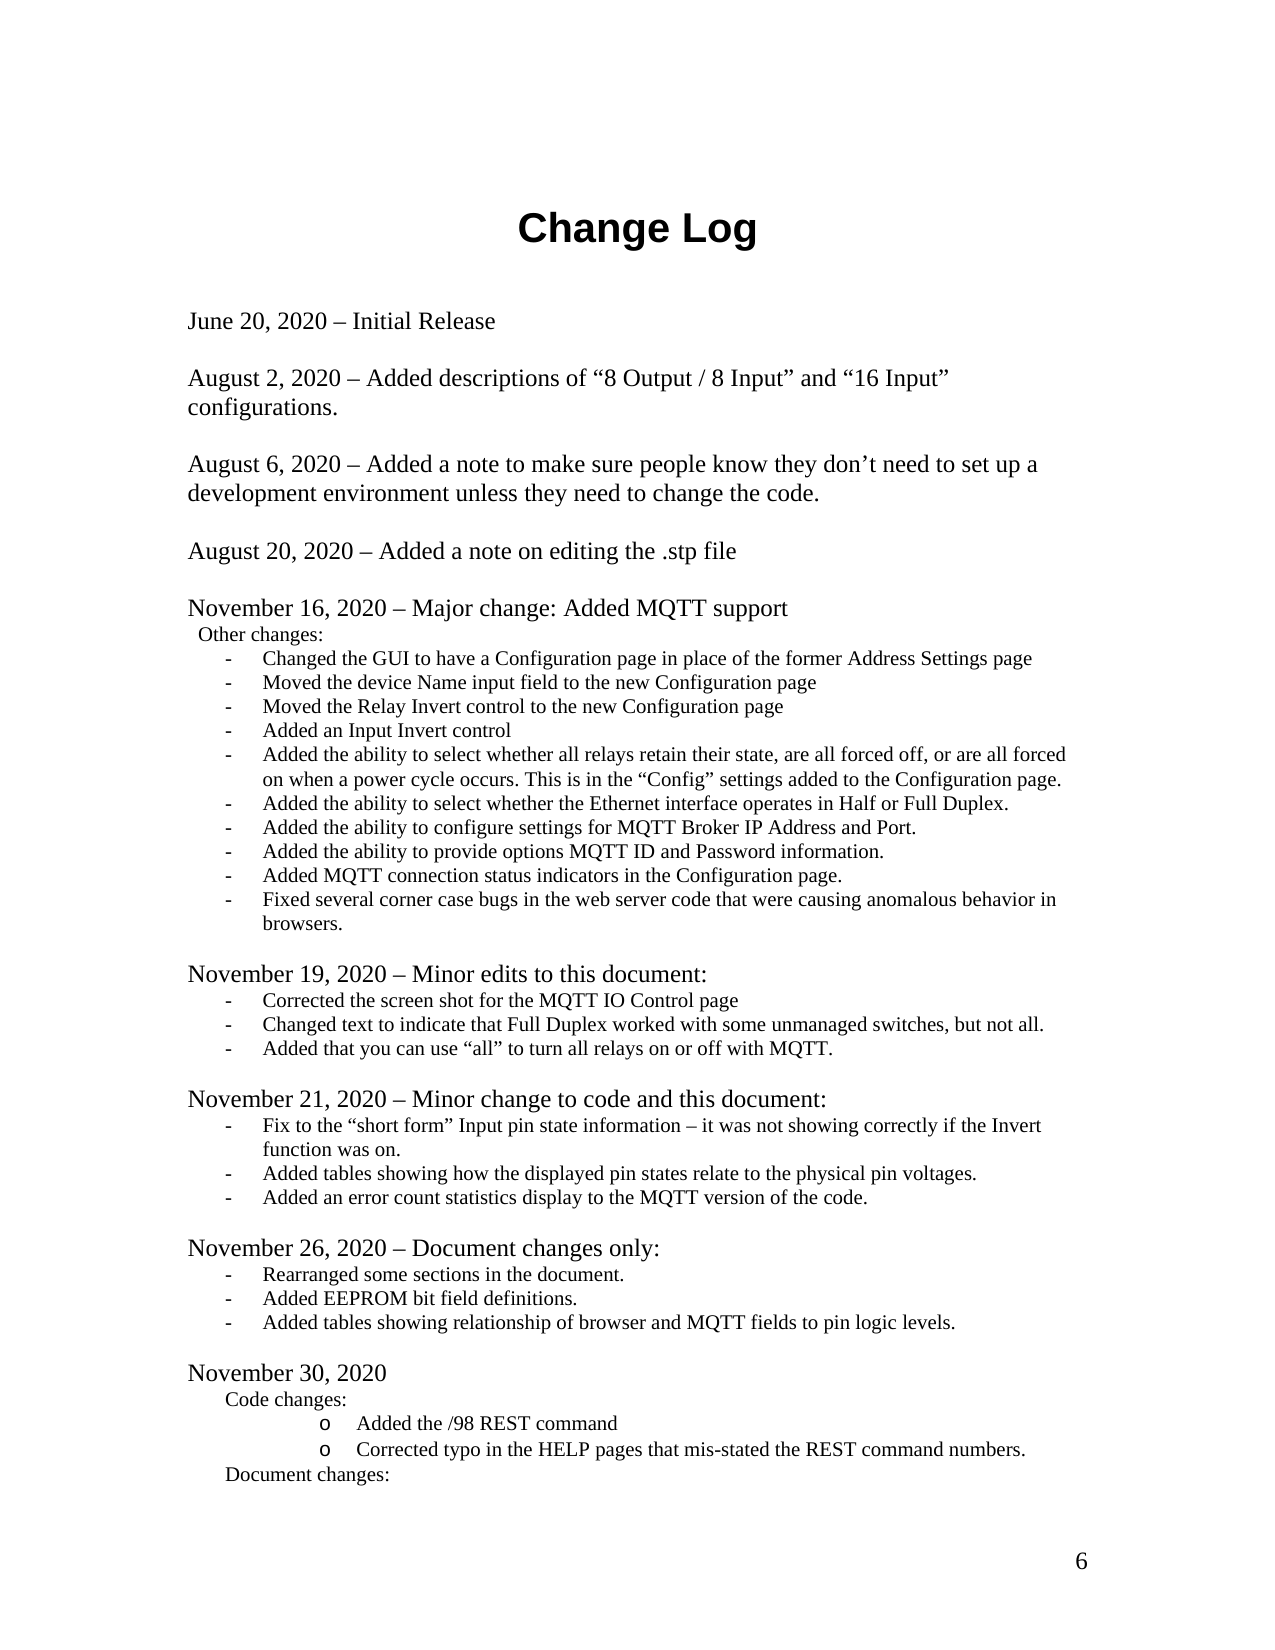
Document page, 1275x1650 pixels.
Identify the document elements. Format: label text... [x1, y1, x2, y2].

list Added that you can use “all” to turn all relays on or off with MQTT. [225, 1036, 1087, 1060]
list Changed text to indicate that Full Duplex worked with some unmanaged switches, but not all. [225, 1012, 1087, 1036]
list Added the /98 REST command [319, 1411, 1087, 1437]
list Rearranged some sections in the document. [225, 1262, 1087, 1286]
text November 19, 2020 – Minor edits to this document: [187, 959, 1087, 988]
list Added the ability to select whether the Ethernet interface operates in Half or Full Duplex. [225, 791, 1087, 814]
list Added MQTT connection status indicators in the Configuration page. [225, 863, 1087, 887]
list Corrected the screen shot for the MQTT IO Control page [225, 988, 1087, 1012]
list Added the ability to provide options MQTT ID and Password information. [225, 839, 1087, 863]
list Added tables showing how the displayed pin states relate to the physical pin voltages. [225, 1161, 1087, 1185]
text November 16, 2020 – Major change: Added MQTT support [187, 593, 1087, 622]
text Document changes: [225, 1462, 1087, 1486]
list Added EEPROM bit field definitions. [225, 1286, 1087, 1310]
list Moved the device Name input field to the new Configuration page [225, 670, 1087, 694]
text November 21, 2020 – Minor change to code and this document: [187, 1084, 1087, 1113]
text November 30, 2020 [187, 1358, 1087, 1387]
list Added tables showing relationship of browser and MQTT fields to pin logic levels. [225, 1310, 1087, 1334]
text August 20, 2020 – Added a note on editing the .stp file [187, 536, 1087, 564]
list Changed the GUI to have a Configuration page in place of the former Address Settings page [225, 646, 1087, 670]
list Added an Input Invert control [225, 718, 1087, 742]
list Fix to the “short form” Input pin state information – it was not showing correctly if the Invert function was on. [225, 1113, 1087, 1161]
text August 6, 2020 – Added a note to make sure people know they don’t need to set up a development environment unless they need to change the code. [187, 449, 1087, 507]
list Fixed several corner case bugs in the web server code that were causing anomalous behavior in browsers. [225, 887, 1087, 935]
text November 26, 2020 – Document changes only: [187, 1233, 1087, 1262]
list Corrected typo in the HELP pages that mis-stated the REST command numbers. [319, 1437, 1087, 1462]
list Added the ability to configure settings for MQTT Broker IP Address and Port. [225, 814, 1087, 839]
text August 2, 2020 – Added descriptions of “8 Output / 8 Input” and “16 Input” configurations. [187, 363, 1087, 421]
text June 20, 2020 – Initial Release [187, 306, 1087, 334]
list Added an error count statistics display to the MQTT version of the code. [225, 1185, 1087, 1209]
subtitle Change Log [187, 204, 1087, 252]
list Moved the Relay Invert control to the new Configuration page [225, 694, 1087, 718]
text Code changes: [225, 1387, 1087, 1411]
list Added the ability to select whether all relays retain their state, are all forced off, or are all forced on when a power cycle occurs. This is in the “Config” settings added to the Configuration page. [225, 742, 1087, 791]
text Other changes: [187, 622, 1087, 646]
